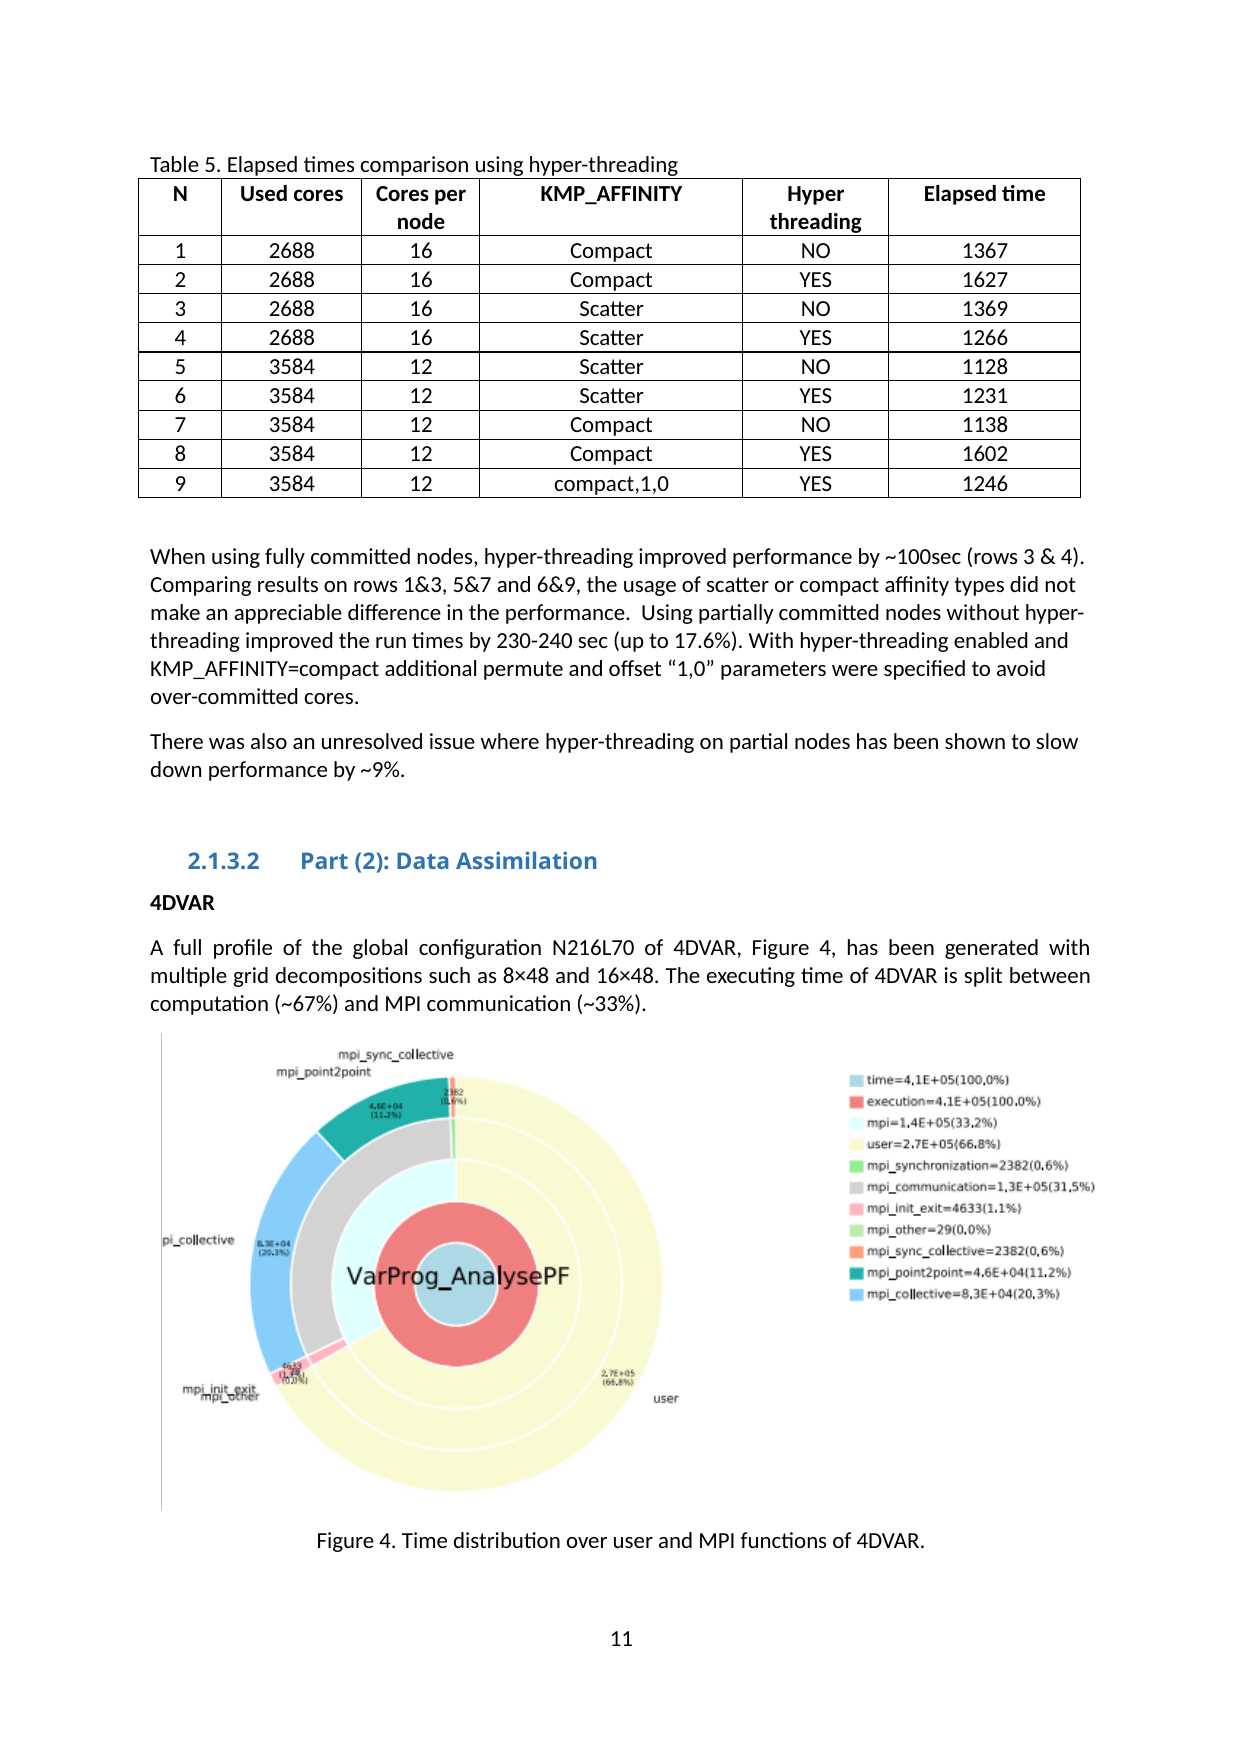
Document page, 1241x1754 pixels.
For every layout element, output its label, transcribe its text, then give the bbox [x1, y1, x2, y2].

table_header Hyper threading [743, 179, 888, 235]
table_cell 6 [139, 381, 221, 409]
table_cell 12 [362, 440, 479, 468]
table_cell YES [743, 440, 888, 468]
table_cell 1369 [889, 294, 1080, 322]
table_cell 3 [139, 294, 221, 322]
table_cell YES [743, 323, 888, 351]
table_cell 16 [362, 265, 479, 293]
text Figure 4. Time distribution over user and MPI functions of 4DVAR. [150, 1526, 1092, 1554]
table_cell 1138 [889, 411, 1080, 438]
table_cell Scatter [480, 323, 742, 351]
table_cell 12 [362, 353, 479, 380]
table_cell 1602 [889, 440, 1080, 468]
table_cell 16 [362, 294, 479, 322]
table_cell Compact [480, 440, 742, 468]
table_cell NO [743, 353, 888, 380]
table_cell YES [743, 381, 888, 409]
table_cell NO [743, 236, 888, 264]
table_cell Scatter [480, 381, 742, 409]
table_header Elapsed time [889, 179, 1080, 235]
table_cell 5 [139, 353, 221, 380]
table_cell 1627 [889, 265, 1080, 293]
table_cell Compact [480, 236, 742, 264]
table_cell 1246 [889, 469, 1080, 497]
text When using fully committed nodes, hyper-threading improved performance by ~100sec (rows 3 & 4). Comparing results on rows 1&3, 5&7 and 6&9, the usage of scatter or compact affinity types did not make an appreciable difference in the performance. Using partially committed nodes without hyper-threading improved the run times by 230-240 sec (up to 17.6%). With hyper-threading enabled and KMP_AFFINITY=compact additional permute and offset “1,0” parameters were specified to avoid over-committed cores. [150, 542, 1092, 711]
table_cell Scatter [480, 294, 742, 322]
table_cell 2688 [222, 294, 361, 322]
table_cell 16 [362, 236, 479, 264]
text 4DVAR [150, 888, 1092, 916]
table_cell 1266 [889, 323, 1080, 351]
table_cell Compact [480, 265, 742, 293]
table_cell NO [743, 411, 888, 438]
table_cell 12 [362, 469, 479, 497]
table_cell 1367 [889, 236, 1080, 264]
table_cell 7 [139, 411, 221, 438]
table_cell 1128 [889, 353, 1080, 380]
subtitle Part (2): Data Assimilation [187, 844, 1092, 876]
table_cell 3584 [222, 440, 361, 468]
table_cell YES [743, 469, 888, 497]
table_cell 16 [362, 323, 479, 351]
table_header Cores per node [362, 179, 479, 235]
table_header KMP_AFFINITY [480, 179, 742, 235]
table_cell 9 [139, 469, 221, 497]
table_cell Compact [480, 411, 742, 438]
table_cell 3584 [222, 381, 361, 409]
table_cell 3584 [222, 353, 361, 380]
text A full profile of the global configuration N216L70 of 4DVAR, Figure 4, has been generated with multiple grid decompositions such as 8×48 and 16×48. The executing time of 4DVAR is split between computation (~67%) and MPI communication (~33%). [150, 933, 1092, 1017]
table_header Used cores [222, 179, 361, 235]
table_cell NO [743, 294, 888, 322]
table_cell 3584 [222, 411, 361, 438]
table_cell 12 [362, 381, 479, 409]
table_header N [139, 179, 221, 235]
table_cell Scatter [480, 353, 742, 380]
table_cell 1 [139, 236, 221, 264]
text There was also an unresolved issue where hyper-threading on partial nodes has been shown to slow down performance by ~9%. [150, 727, 1092, 783]
table_cell 4 [139, 323, 221, 351]
table_cell 8 [139, 440, 221, 468]
table_cell 2688 [222, 236, 361, 264]
table_cell 12 [362, 411, 479, 438]
table_cell YES [743, 265, 888, 293]
table_cell 3584 [222, 469, 361, 497]
text Table 5. Elapsed times comparison using hyper-threading [150, 150, 1092, 178]
table_cell 2 [139, 265, 221, 293]
table_cell 2688 [222, 323, 361, 351]
table_cell compact,1,0 [480, 469, 742, 497]
table_cell 2688 [222, 265, 361, 293]
table_cell 1231 [889, 381, 1080, 409]
